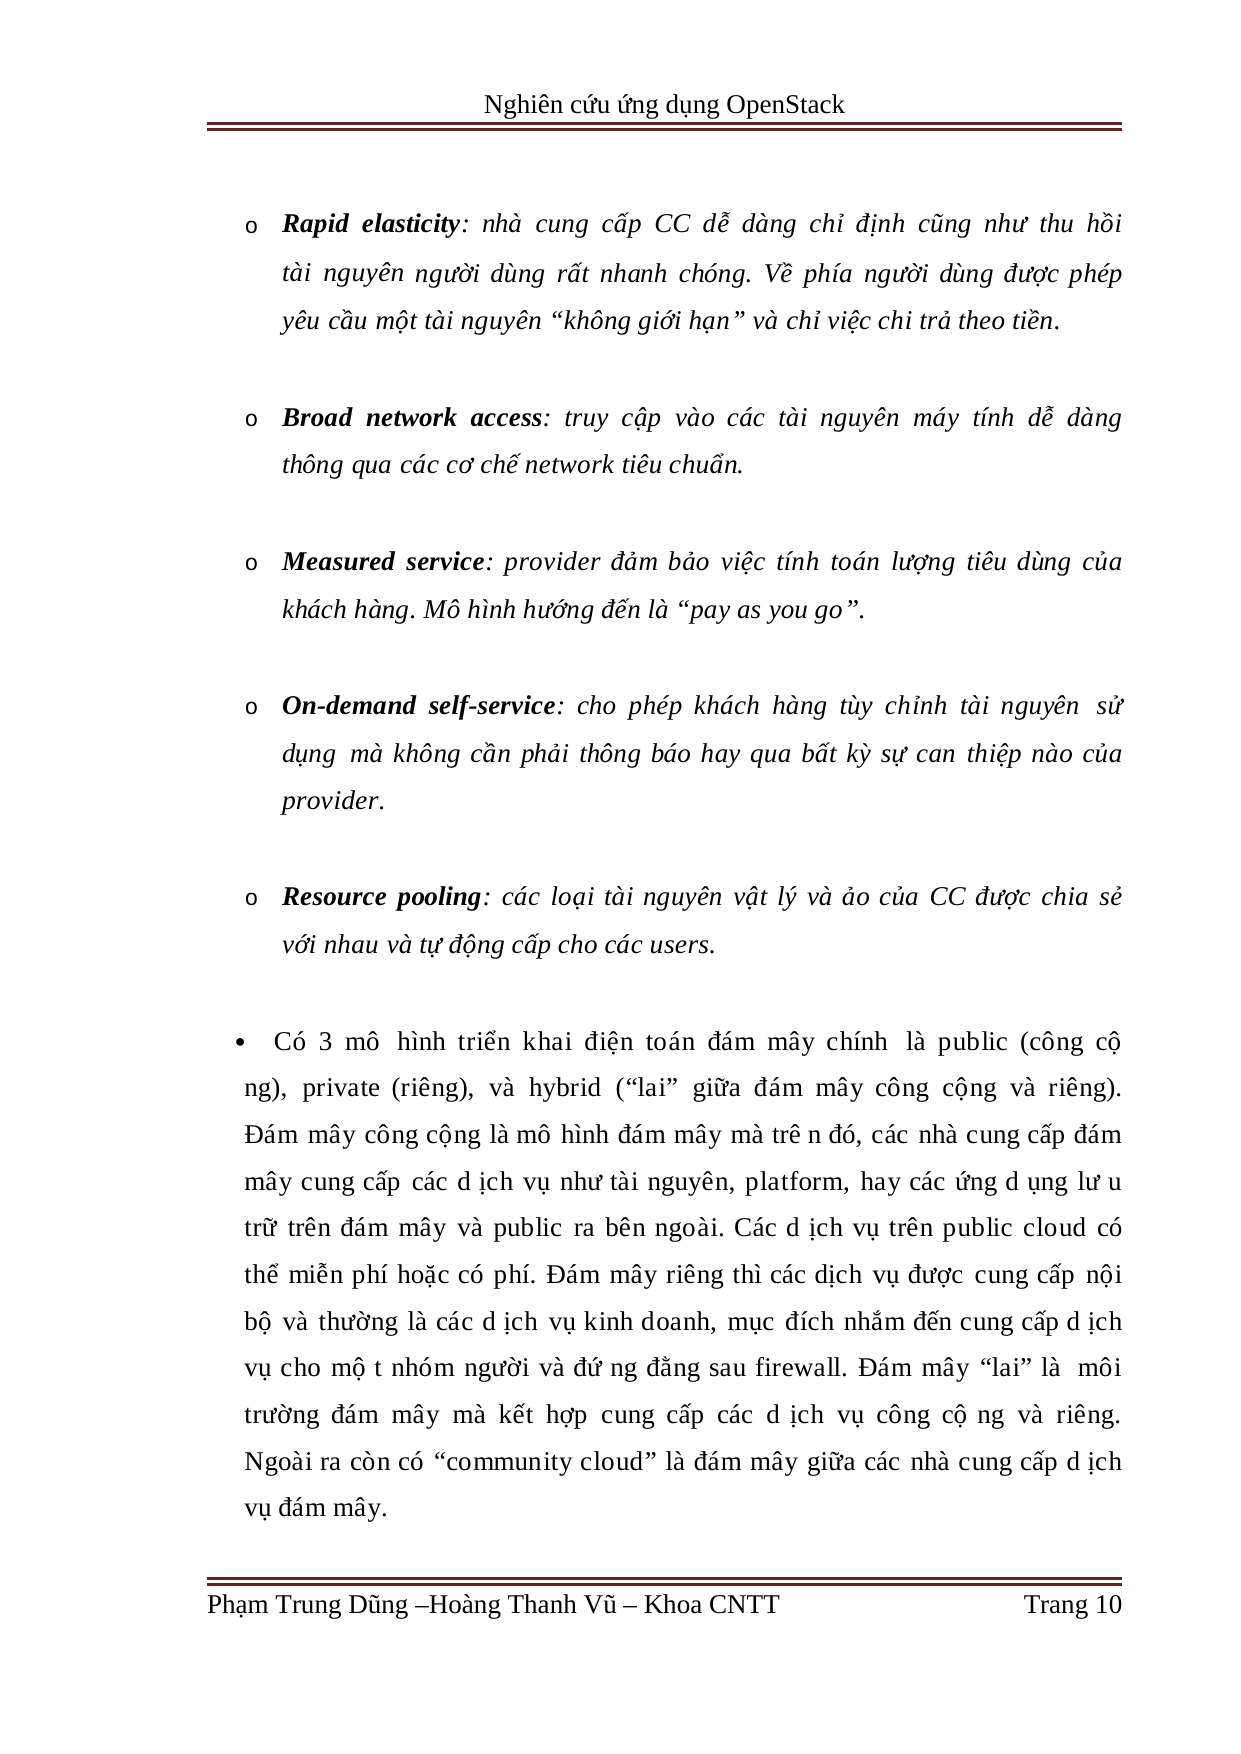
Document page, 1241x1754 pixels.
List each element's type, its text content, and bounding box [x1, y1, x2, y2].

list On-demand self-service: cho phép khách hàng tùy chỉnh tài nguyên sử dụng mà không cần phải thông báo hay qua bất kỳ sự can thiệp nào của provider. [244, 689, 1122, 815]
list Có 3 mô hình triển khai điện toán đám mây chính là public (công cộ ng), private (riêng), và hybrid (“lai” giữa đám mây công cộng và riêng). Đám mây công cộng là mô hình đám mây mà trê n đó, các nhà cung cấp đám mây cung cấp các d ịch vụ như tài nguyên, platform, hay các ứng d ụng lư u trữ trên đám mây và public ra bên ngoài. Các d ịch vụ trên public cloud có thể miễn phí hoặc có phí. Đám mây riêng thì các dịch vụ được cung cấp nội bộ và thường là các d ịch vụ kinh doanh, mục đích nhắm đến cung cấp d ịch vụ cho mộ t nhóm người và đứ ng đằng sau firewall. Đám mây “lai” là môi trường đám mây mà kết hợp cung cấp các d ịch vụ công cộ ng và riêng. Ngoài ra còn có “community cloud” là đám mây giữa các nhà cung cấp d ịch vụ đám mây. [207, 1025, 1122, 1523]
list Resource pooling: các loại tài nguyên vật lý và ảo của CC được chia sẻ với nhau và tự động cấp cho các users. [244, 881, 1122, 959]
list Broad network access: truy cập vào các tài nguyên máy tính dễ dàng thông qua các cơ chế network tiêu chuẩn. [244, 401, 1122, 479]
list Rapid elasticity: nhà cung cấp CC dễ dàng chỉ định cũng như thu hồi tài nguyên người dùng rất nhanh chóng. Về phía người dùng được phép yêu cầu một tài nguyên “không giới hạn” và chỉ việc chi trả theo tiền. [244, 207, 1122, 335]
list Measured service: provider đảm bảo việc tính toán lượng tiêu dùng của khách hàng. Mô hình hướng đến là “pay as you go”. [244, 545, 1122, 624]
